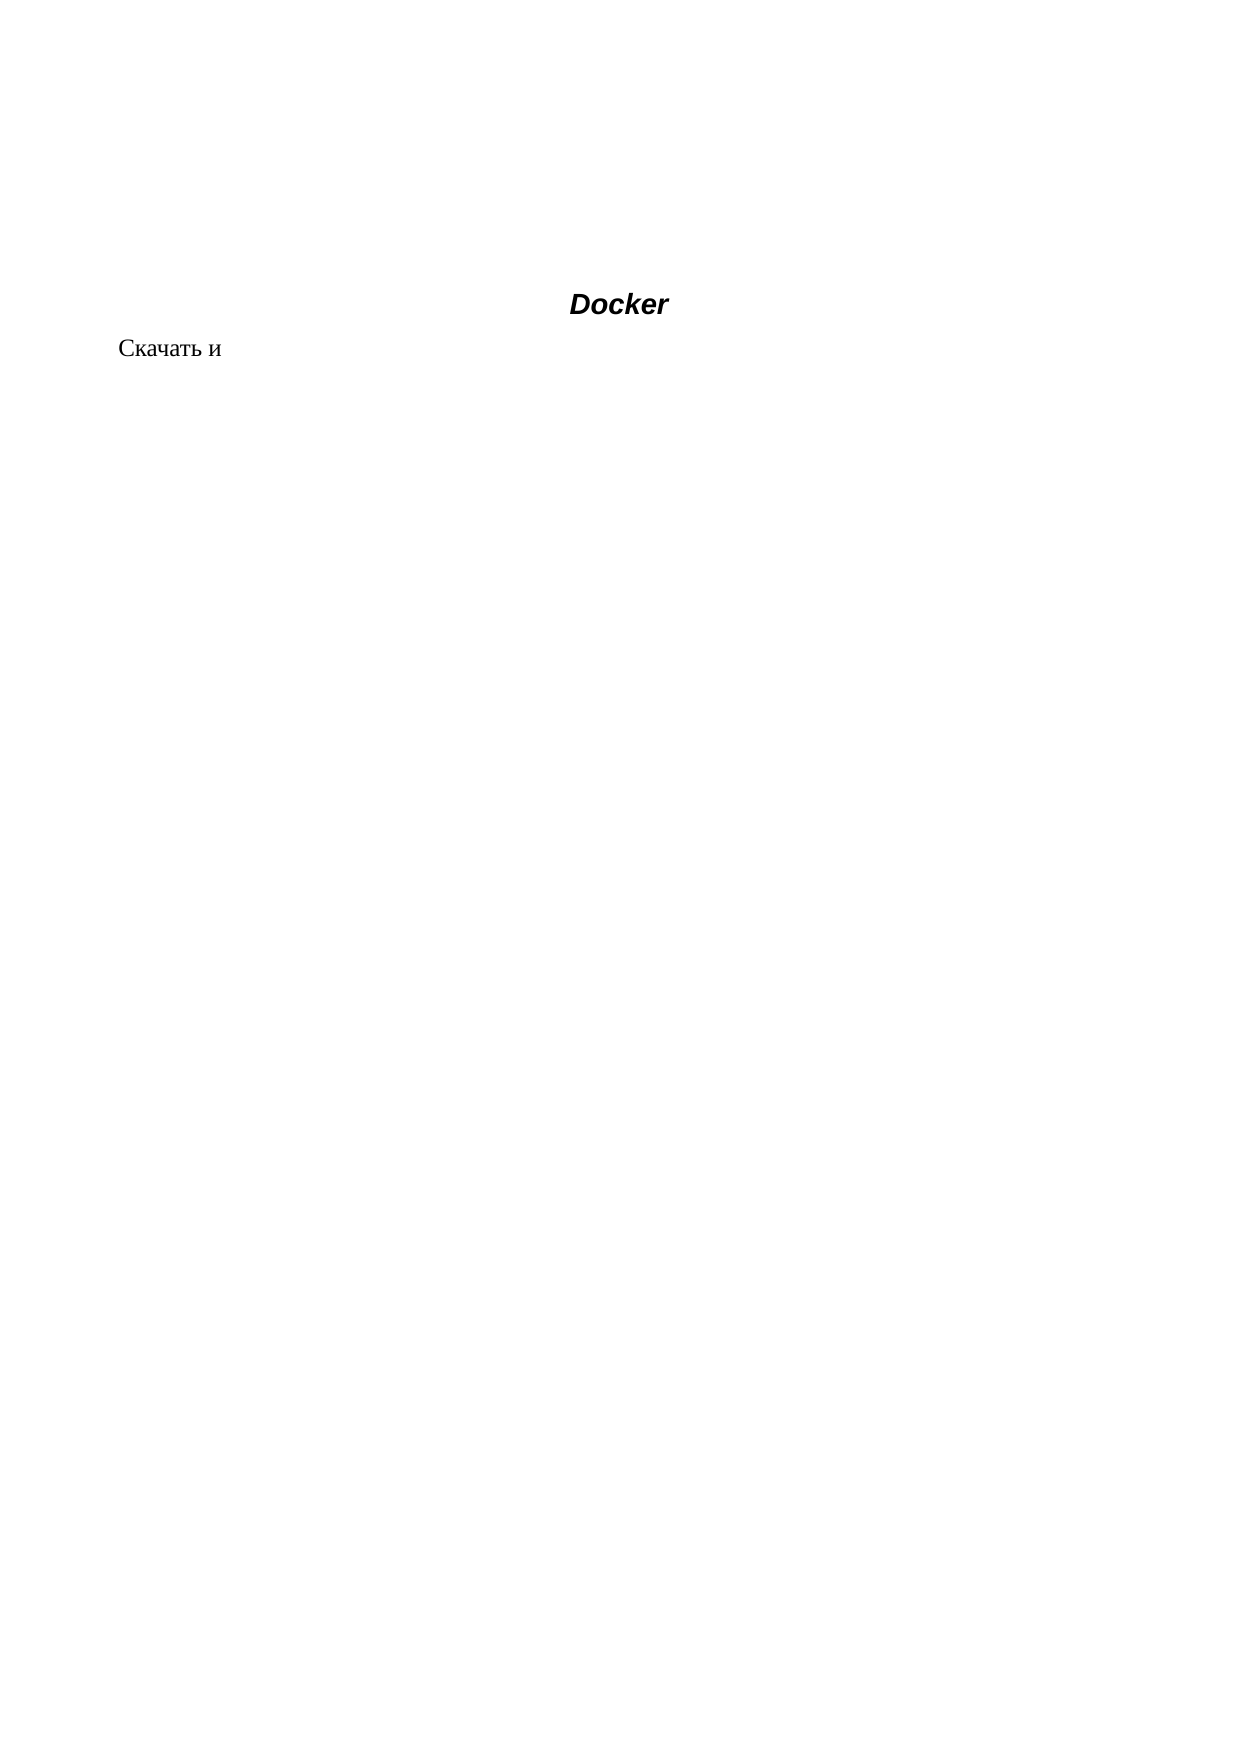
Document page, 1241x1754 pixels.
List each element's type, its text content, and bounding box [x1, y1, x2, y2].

text Скачать и [118, 333, 1122, 362]
subtitle Docker [118, 287, 1122, 320]
